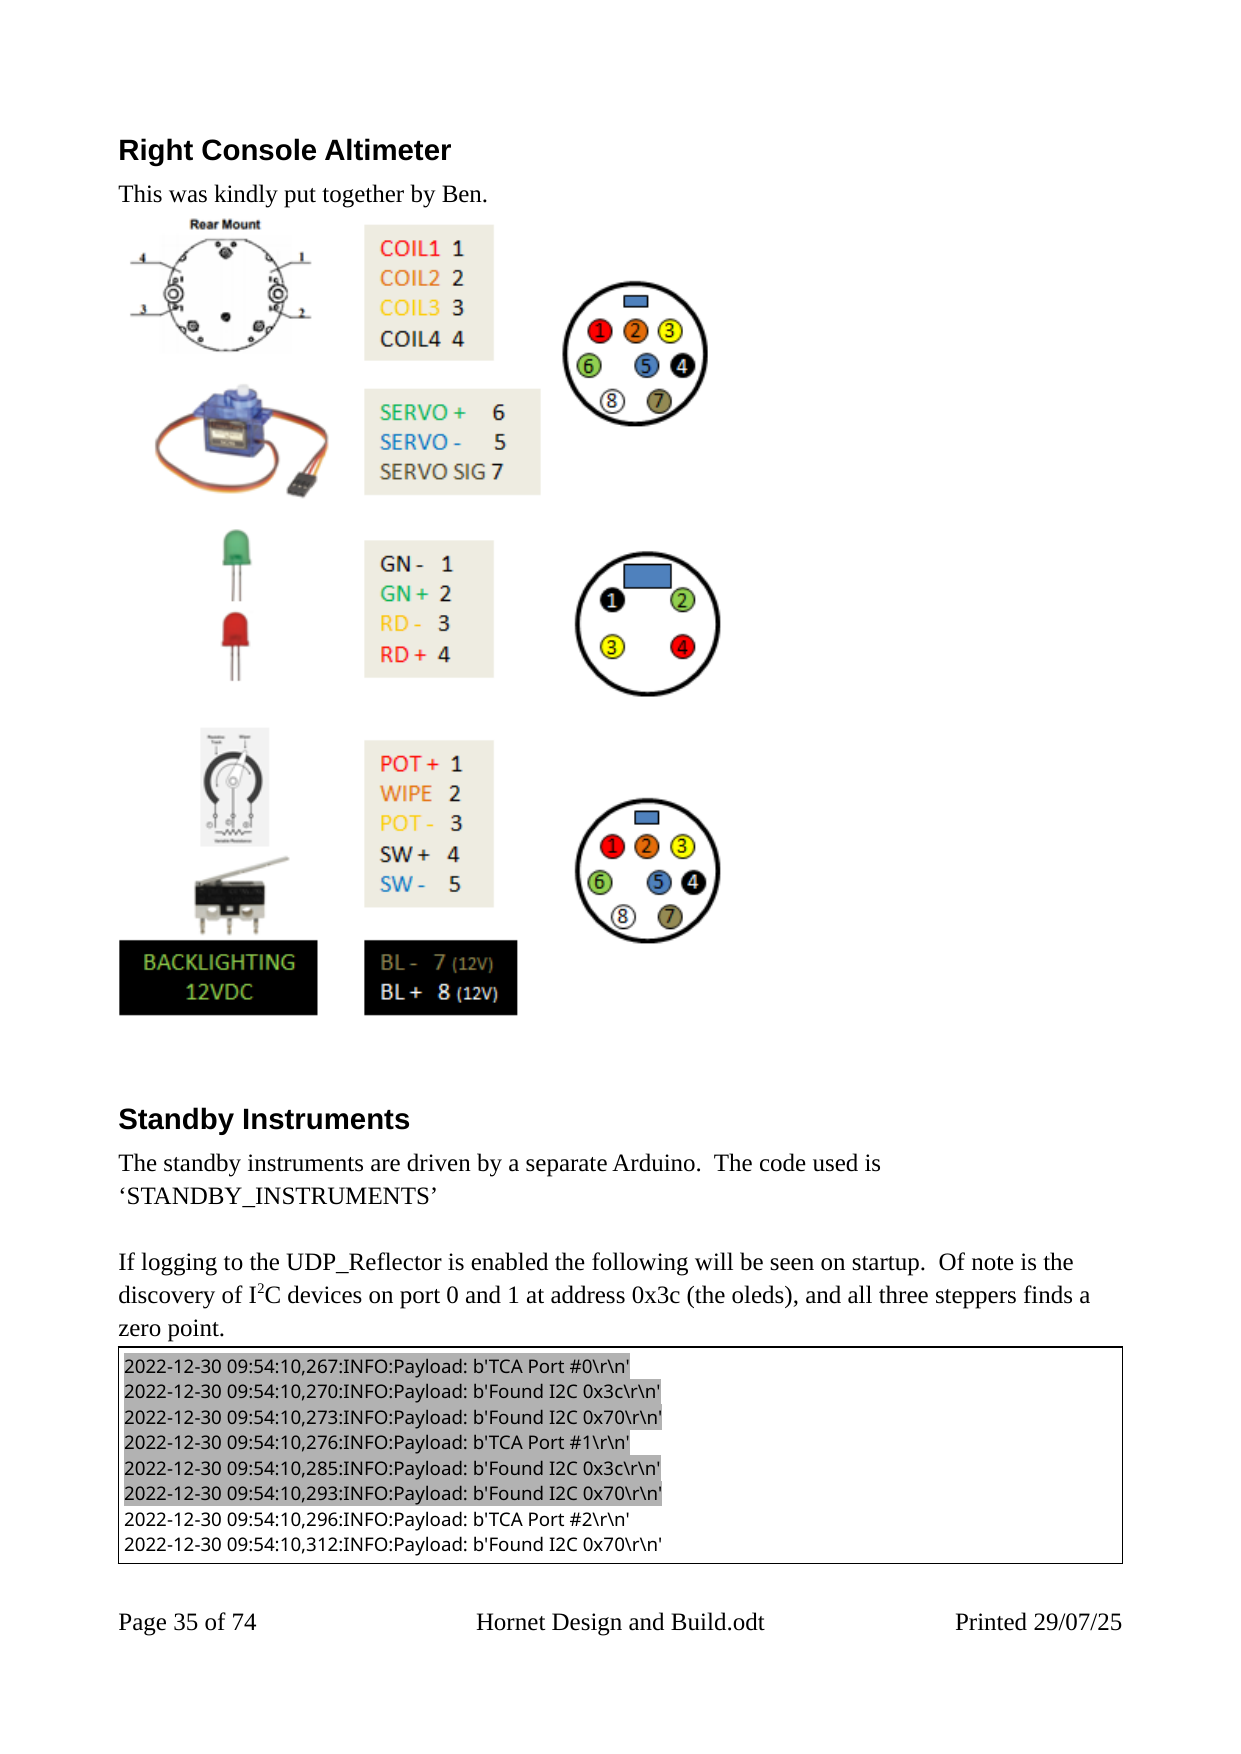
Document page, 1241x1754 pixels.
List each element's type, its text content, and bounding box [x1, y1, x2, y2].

text This was kindly put together by Ben. [118, 179, 1122, 208]
text If logging to the UDP_Reflector is enabled the following will be seen on startup. Of note is the discovery of I2C devices on port 0 and 1 at address 0x3c (the oleds), and all three steppers finds a zero point. [118, 1247, 1122, 1342]
subtitle Right Console Altimeter [118, 133, 1122, 166]
picture [118, 212, 722, 1017]
table_header 2022-12-30 09:54:10,267:INFO:Payload: b'TCA Port #0\r\n' 2022-12-30 09:54:10,270:INFO:Payload: b'Found I2C 0x3c\r\n' 2022-12-30 09:54:10,273:INFO:Payload: b'Found I2C 0x70\r\n' 2022-12-30 09:54:10,276:INFO:Payload: b'TCA Port #1\r\n' 2022-12-30 09:54:10,285:INFO:Payload: b'Found I2C 0x3c\r\n' 2022-12-30 09:54:10,293:INFO:Payload: b'Found I2C 0x70\r\n' 2022-12-30 09:54:10,296:INFO:Payload: b'TCA Port #2\r\n' 2022-12-30 09:54:10,312:INFO:Payload: b'Found I2C 0x70\r\n' [119, 1348, 1122, 1563]
text The standby instruments are driven by a separate Arduino. The code used is ‘STANDBY_INSTRUMENTS’ [118, 1148, 1122, 1210]
subtitle Standby Instruments [118, 1102, 1122, 1136]
